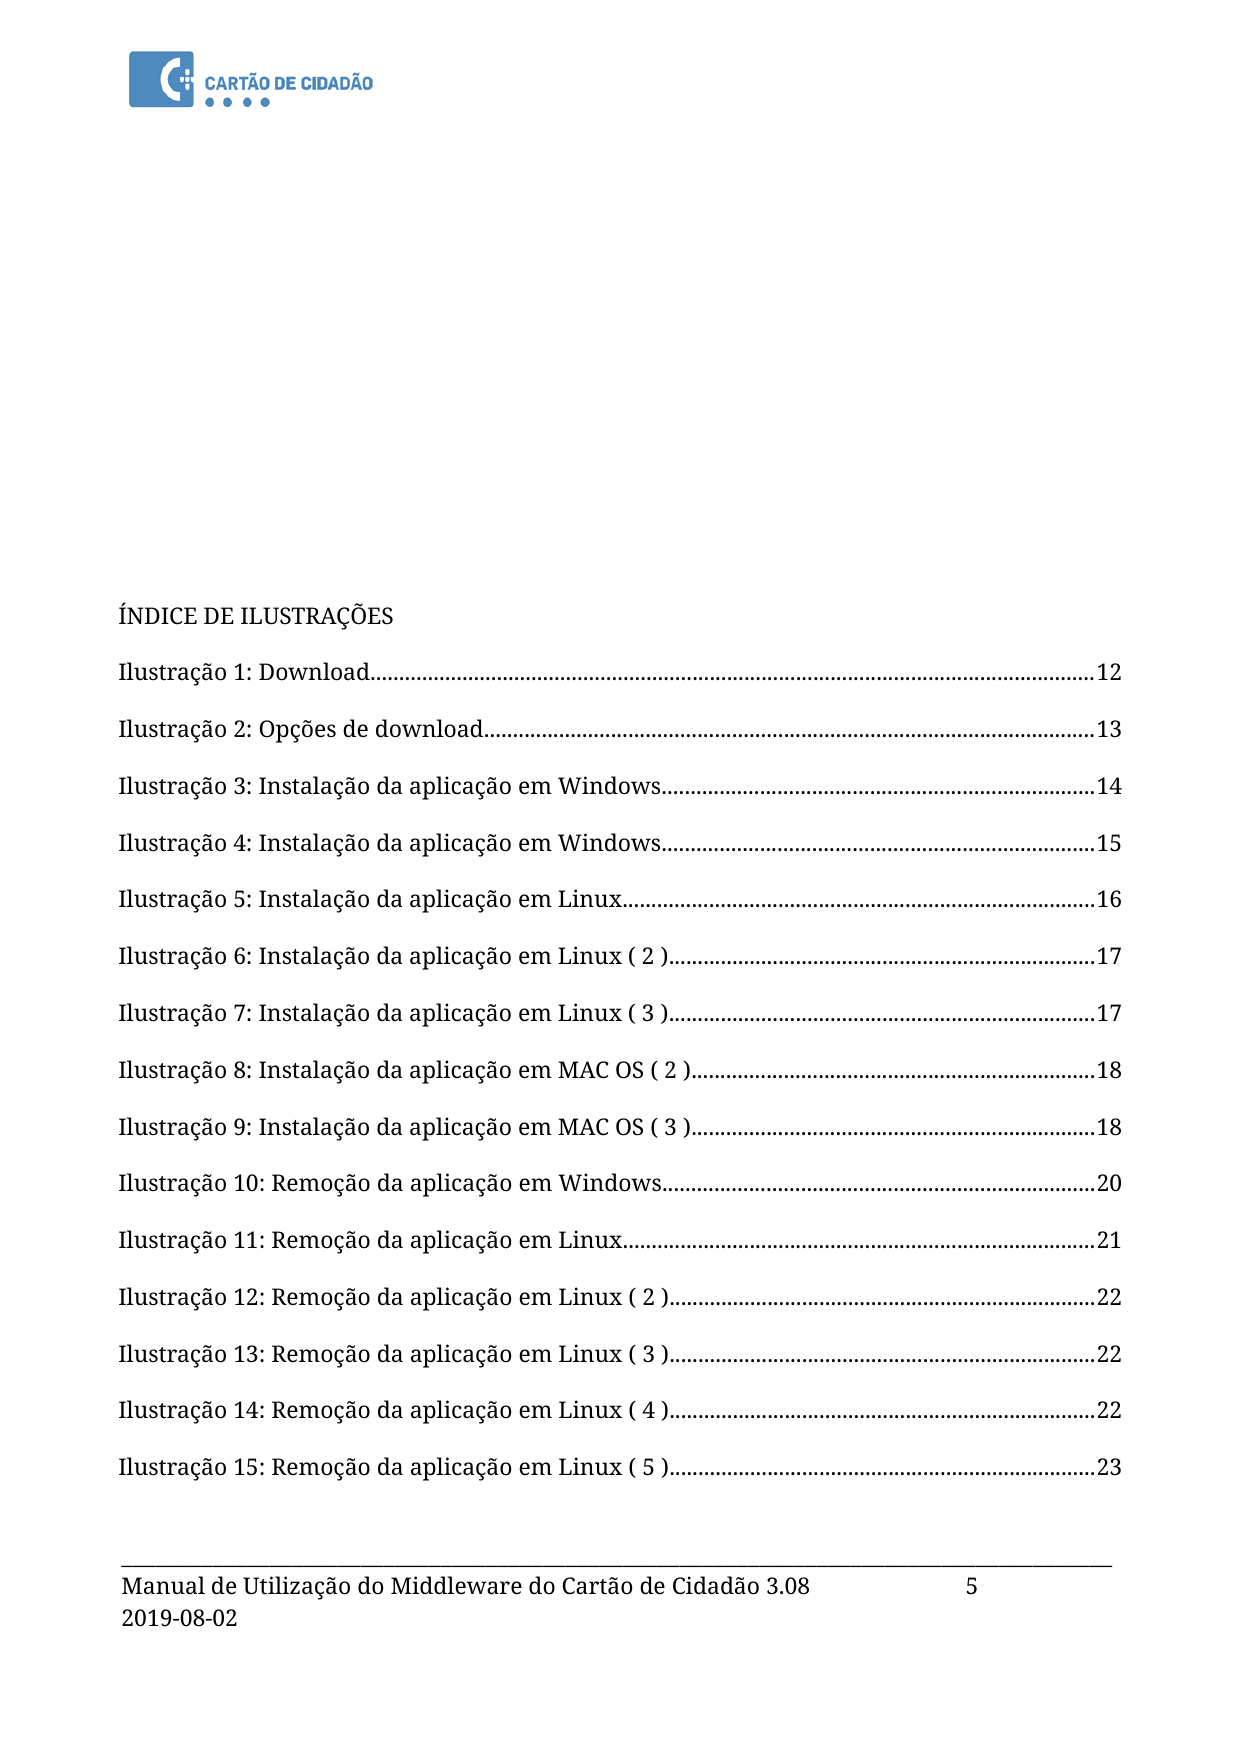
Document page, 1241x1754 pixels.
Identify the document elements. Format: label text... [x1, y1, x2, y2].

text Ilustração 13: Remoção da aplicação em Linux ( 3 ) 22 [118, 1338, 1122, 1369]
text Ilustração 14: Remoção da aplicação em Linux ( 4 ) 22 [118, 1394, 1122, 1426]
text Ilustração 2: Opções de download 13 [118, 713, 1122, 744]
text Ilustração 4: Instalação da aplicação em Windows 15 [118, 827, 1122, 858]
text Ilustração 15: Remoção da aplicação em Linux ( 5 ) 23 [118, 1451, 1122, 1482]
text Ilustração 9: Instalação da aplicação em MAC OS ( 3 ) 18 [118, 1111, 1122, 1142]
text Ilustração 5: Instalação da aplicação em Linux 16 [118, 883, 1122, 915]
text Ilustração 6: Instalação da aplicação em Linux ( 2 ) 17 [118, 940, 1122, 971]
text ÍNDICE DE ILUSTRAÇÕES [118, 599, 1122, 631]
text Ilustração 7: Instalação da aplicação em Linux ( 3 ) 17 [118, 997, 1122, 1028]
text Ilustração 10: Remoção da aplicação em Windows 20 [118, 1167, 1122, 1198]
text Ilustração 1: Download 12 [118, 656, 1122, 688]
text Ilustração 11: Remoção da aplicação em Linux 21 [118, 1224, 1122, 1255]
text Ilustração 3: Instalação da aplicação em Windows 14 [118, 770, 1122, 801]
text Ilustração 8: Instalação da aplicação em MAC OS ( 2 ) 18 [118, 1054, 1122, 1085]
picture [127, 45, 420, 115]
text Ilustração 12: Remoção da aplicação em Linux ( 2 ) 22 [118, 1281, 1122, 1312]
